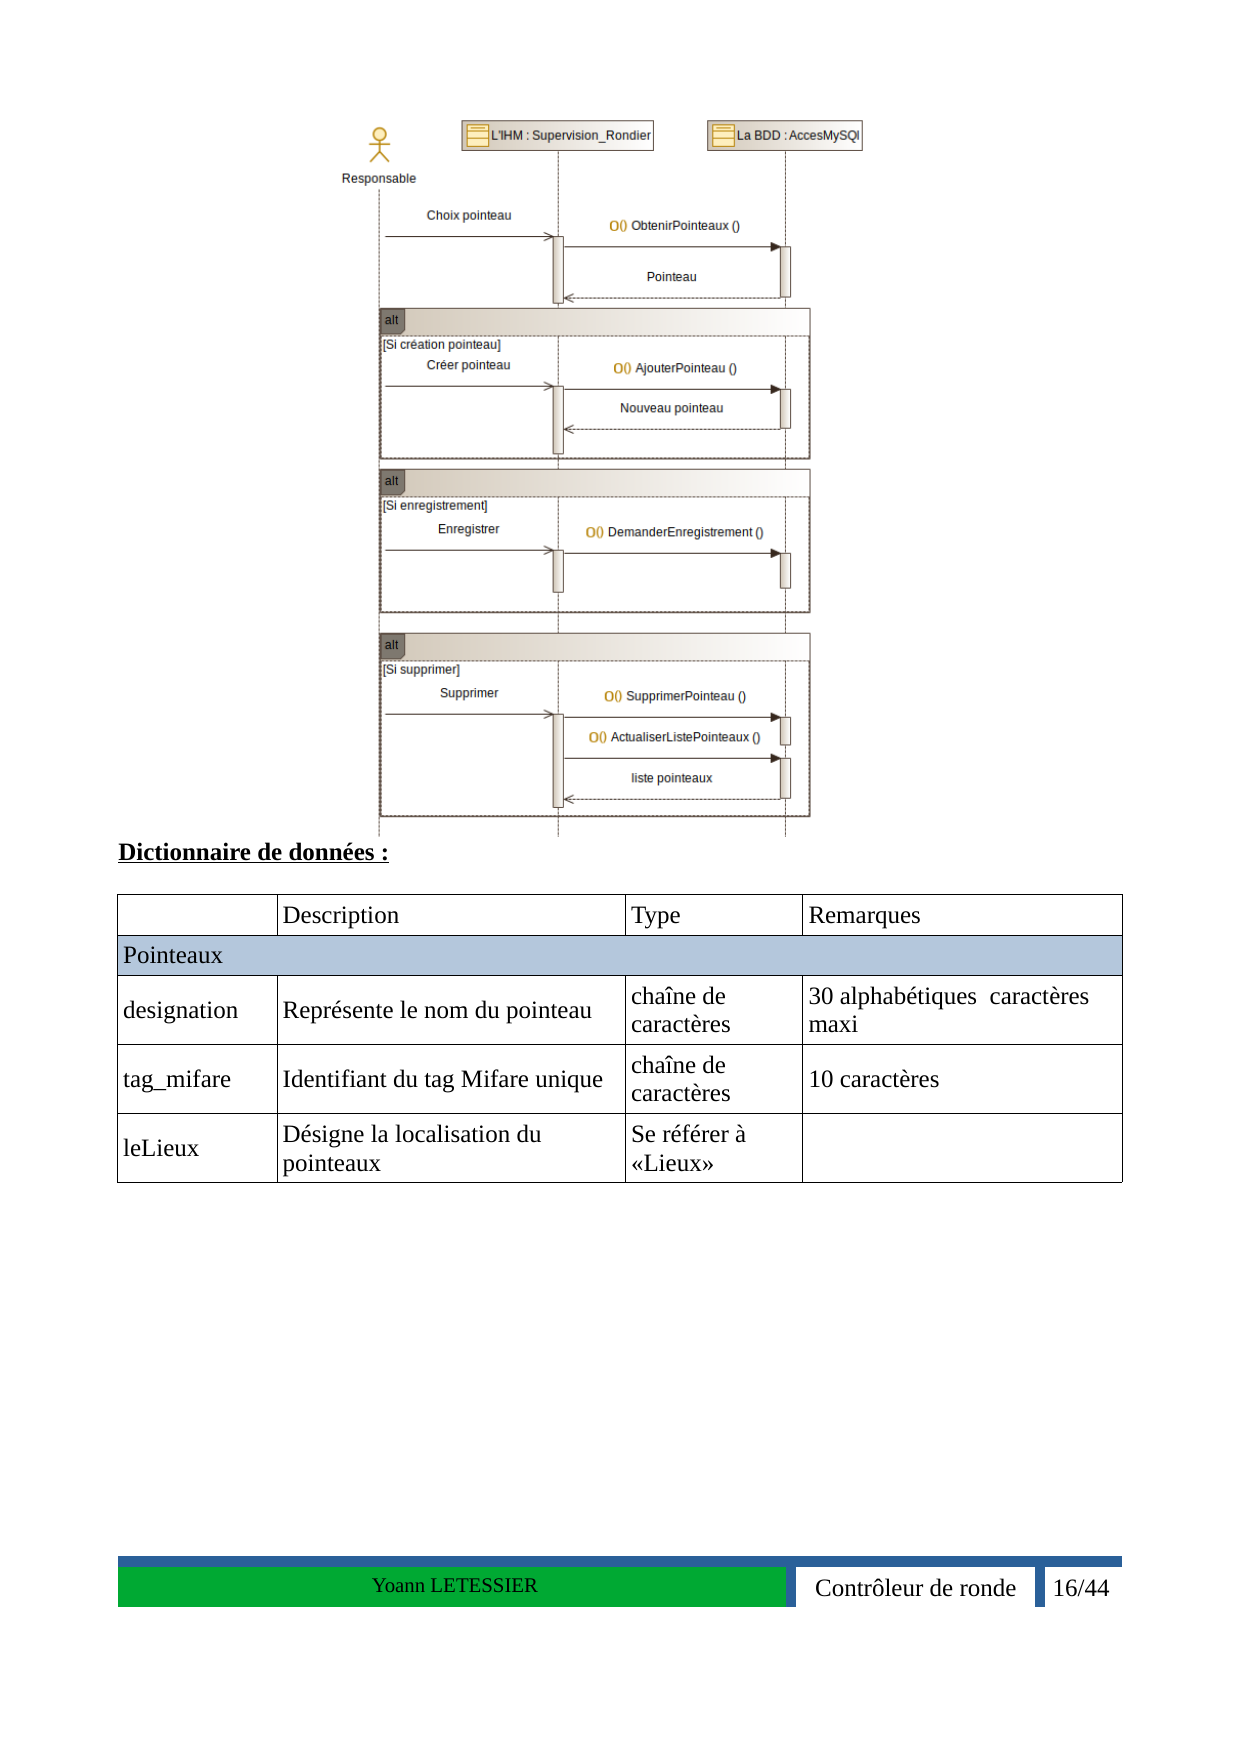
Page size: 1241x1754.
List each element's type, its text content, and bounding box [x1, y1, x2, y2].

text Dictionnaire de données : [118, 118, 1122, 866]
table_cell chaîne de caractères [626, 1045, 802, 1113]
table_cell designation [118, 976, 277, 1044]
table_cell Pointeaux [118, 936, 1122, 975]
table_header Remarques [803, 895, 1122, 934]
table_cell 10 caractères [803, 1045, 1122, 1113]
table_cell Représente le nom du pointeau [278, 976, 625, 1044]
table_header Type [626, 895, 802, 934]
picture [308, 110, 873, 837]
table_cell tag_mifare [118, 1045, 277, 1113]
table_header [118, 895, 277, 934]
table_cell Se référer à «Lieux» [626, 1114, 802, 1182]
table_cell chaîne de caractères [626, 976, 802, 1044]
table_cell Désigne la localisation du pointeaux [278, 1114, 625, 1182]
table_cell [803, 1114, 1122, 1182]
table_cell 30 alphabétiques caractères maxi [803, 976, 1122, 1044]
table_cell Identifiant du tag Mifare unique [278, 1045, 625, 1113]
table_header Description [278, 895, 625, 934]
table_cell leLieux [118, 1114, 277, 1182]
